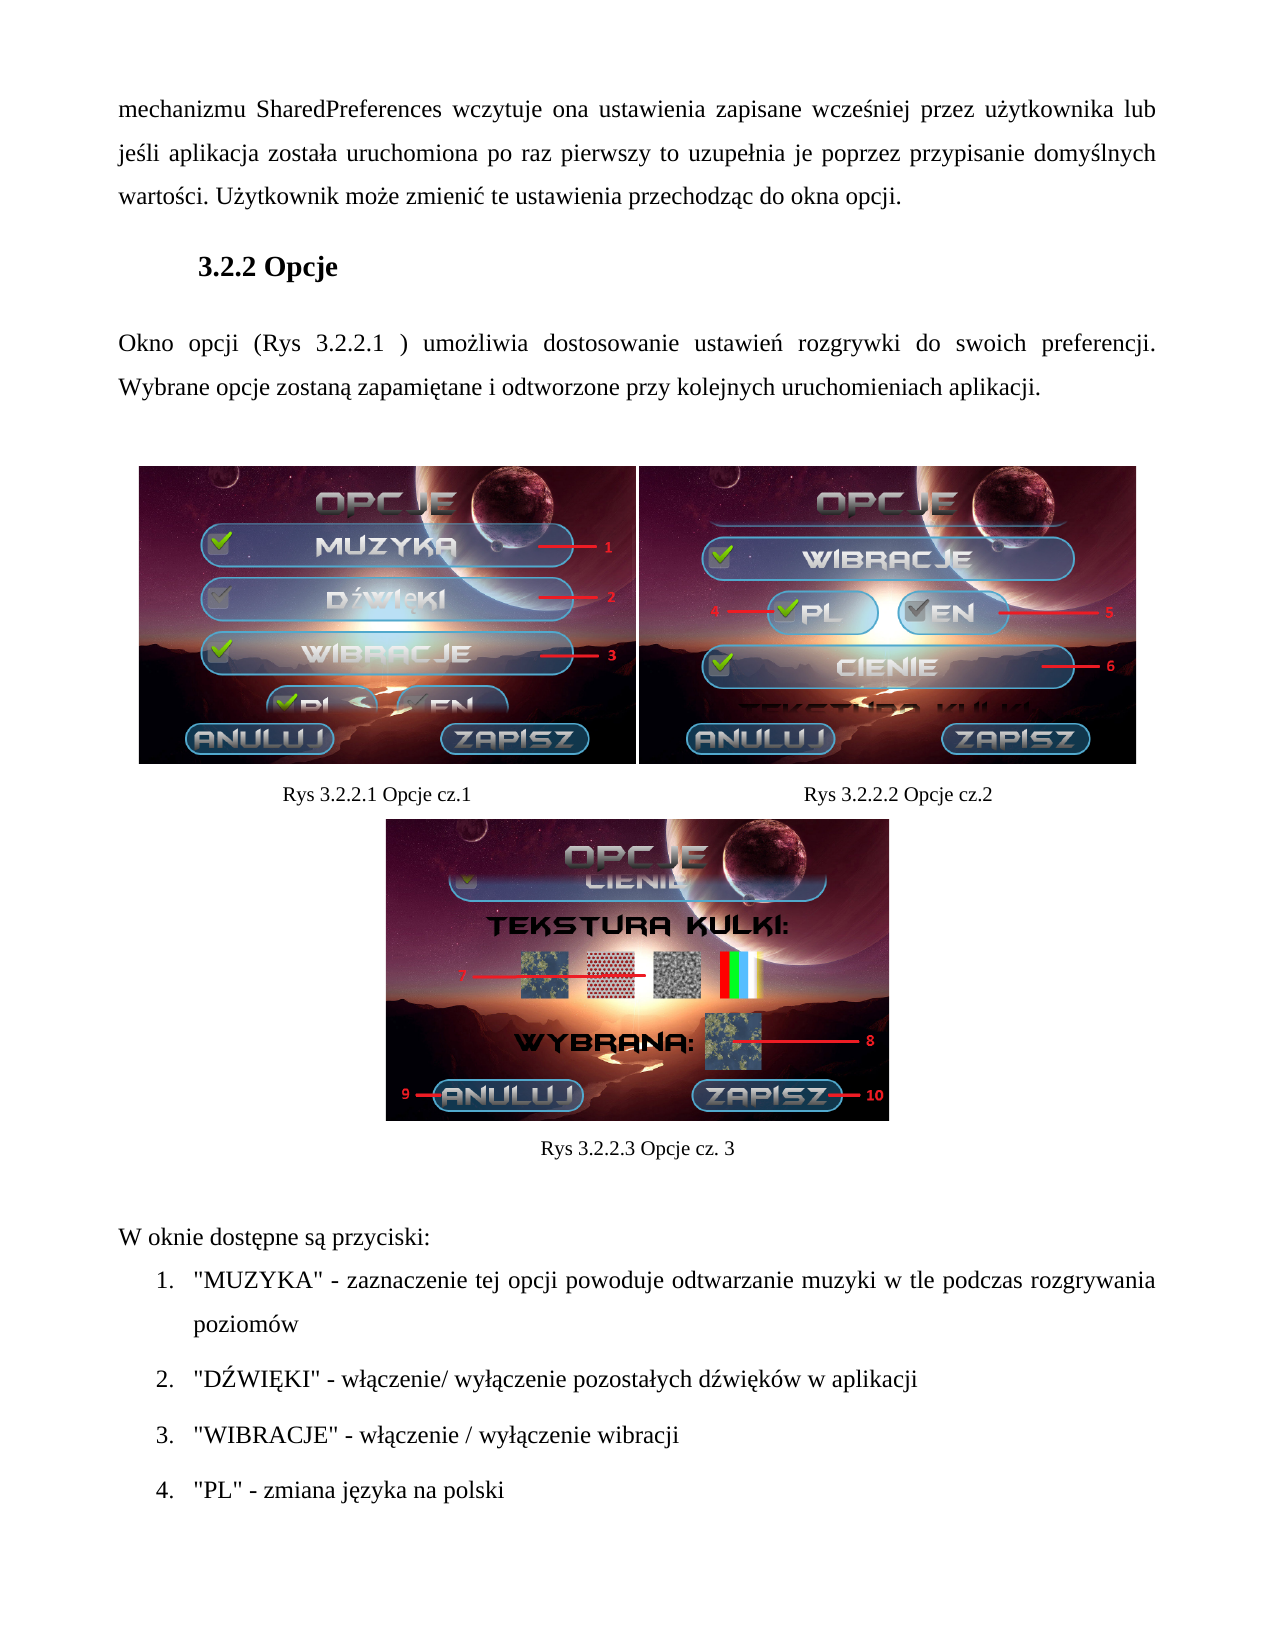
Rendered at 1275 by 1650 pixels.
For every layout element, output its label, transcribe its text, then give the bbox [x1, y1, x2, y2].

subtitle Opcje [191, 249, 1157, 282]
text W oknie dostępne są przyciski: [118, 1222, 1157, 1251]
list "WIBRACJE" - włączenie / wyłączenie wibracji [156, 1420, 1157, 1449]
list "PL" - zmiana języka na polski [156, 1476, 1157, 1504]
text Okno opcji (Rys 3.2.2.1 ) umożliwia dostosowanie ustawień rozgrywki do swoich preferencji. Wybrane opcje zostaną zapamiętane i odtworzone przy kolejnych uruchomieniach aplikacji. [118, 328, 1157, 400]
picture [639, 466, 1137, 764]
picture [138, 466, 636, 764]
list "DŹWIĘKI" - włączenie/ wyłączenie pozostałych dźwięków w aplikacji [156, 1364, 1157, 1393]
text Rys 3.2.2.1 Opcje cz.1 Rys 3.2.2.2 Opcje cz.2 [118, 782, 1157, 806]
list mechanizmu SharedPreferences wczytuje ona ustawienia zapisane wcześniej przez użytkownika lub jeśli aplikacja została uruchomiona po raz pierwszy to uzupełnia je poprzez przypisanie domyślnych wartości. Użytkownik może zmienić te ustawienia przechodząc do okna opcji. [118, 94, 1157, 209]
text Rys 3.2.2.3 Opcje cz. 3 [118, 1136, 1157, 1160]
list "MUZYKA" - zaznaczenie tej opcji powoduje odtwarzanie muzyki w tle podczas rozgrywania poziomów [156, 1266, 1157, 1337]
picture [385, 819, 890, 1121]
